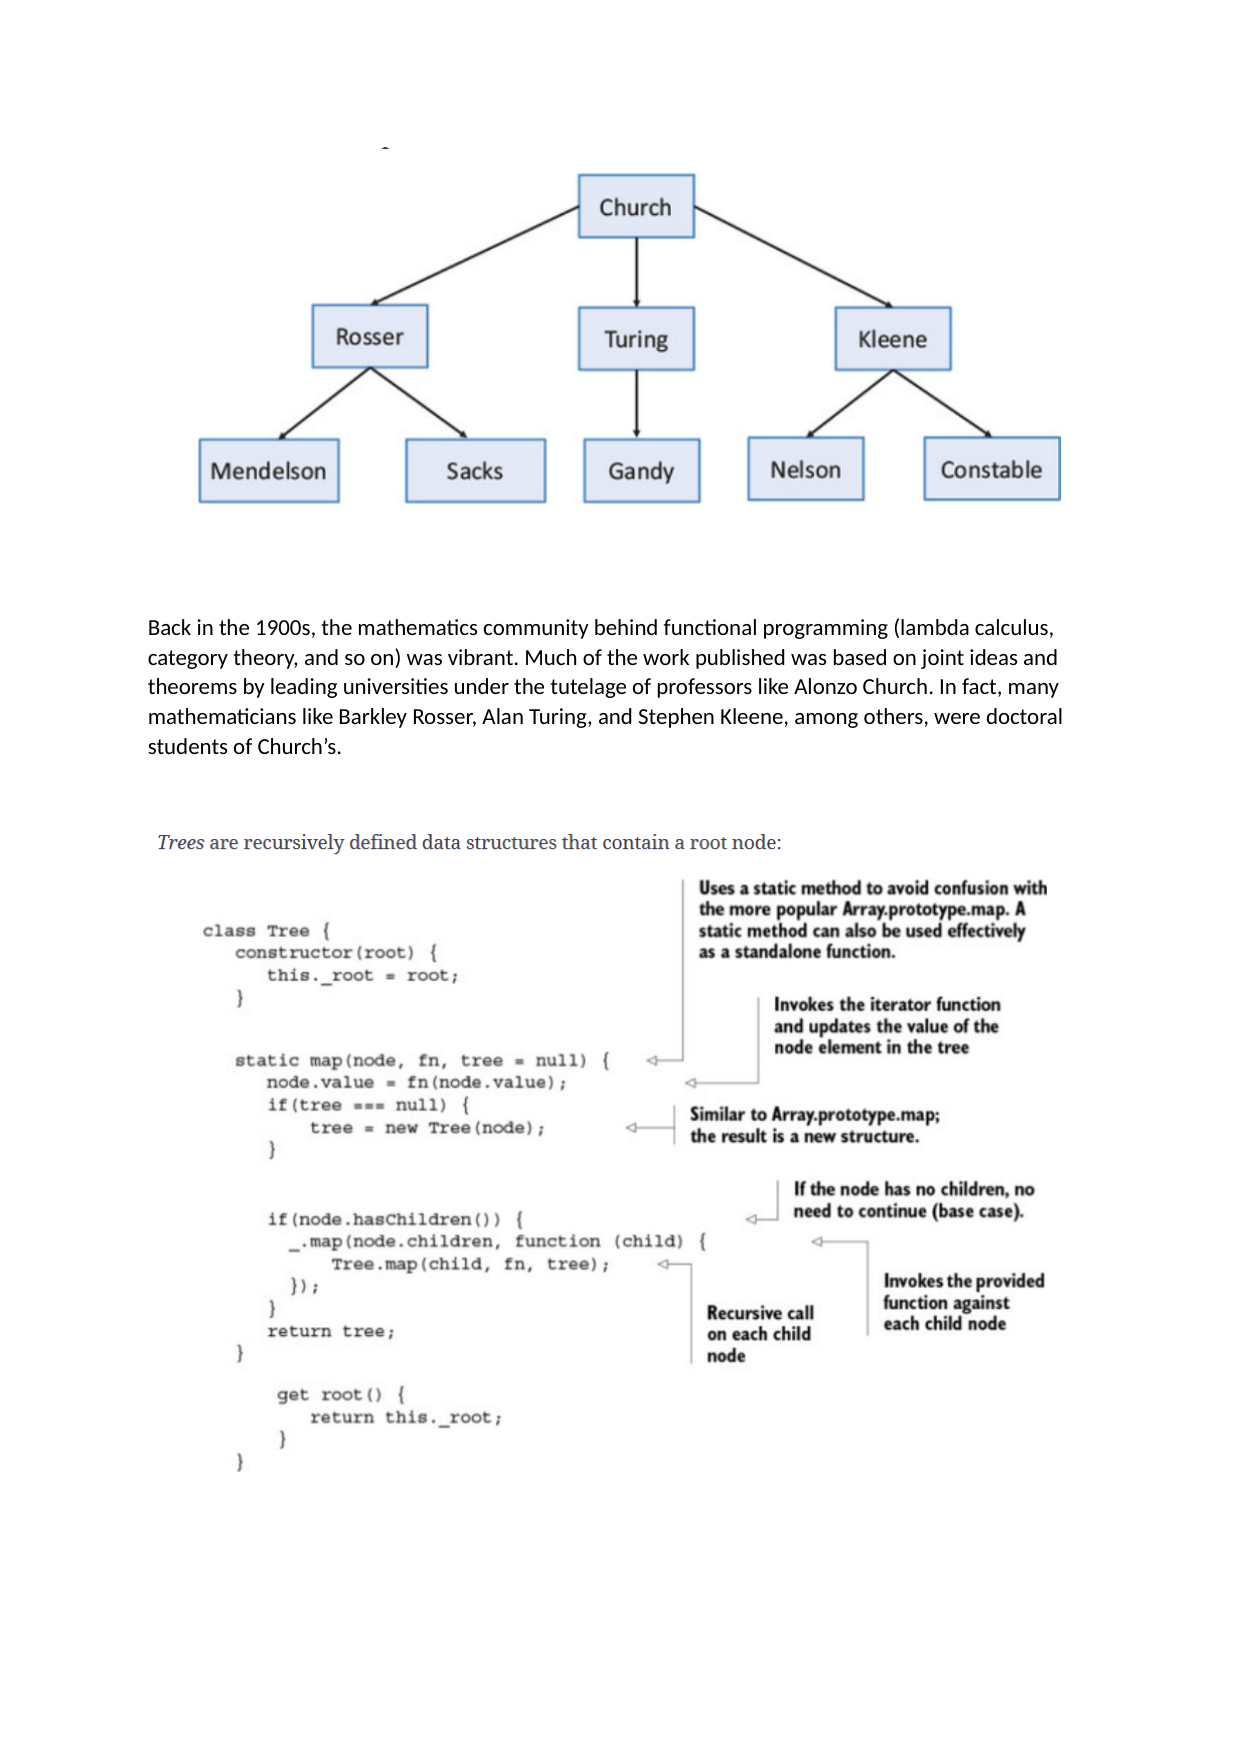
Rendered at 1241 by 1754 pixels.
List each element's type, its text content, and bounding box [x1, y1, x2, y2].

text Back in the 1900s, the mathematics community behind functional programming (lambda calculus, category theory, and so on) was vibrant. Much of the work published was based on joint ideas and theorems by leading universities under the tutelage of professors like Alonzo Church. In fact, many mathematicians like Barkley Rosser, Alan Turing, and Stephen Kleene, among others, were doctoral students of Church’s. [148, 613, 1093, 760]
